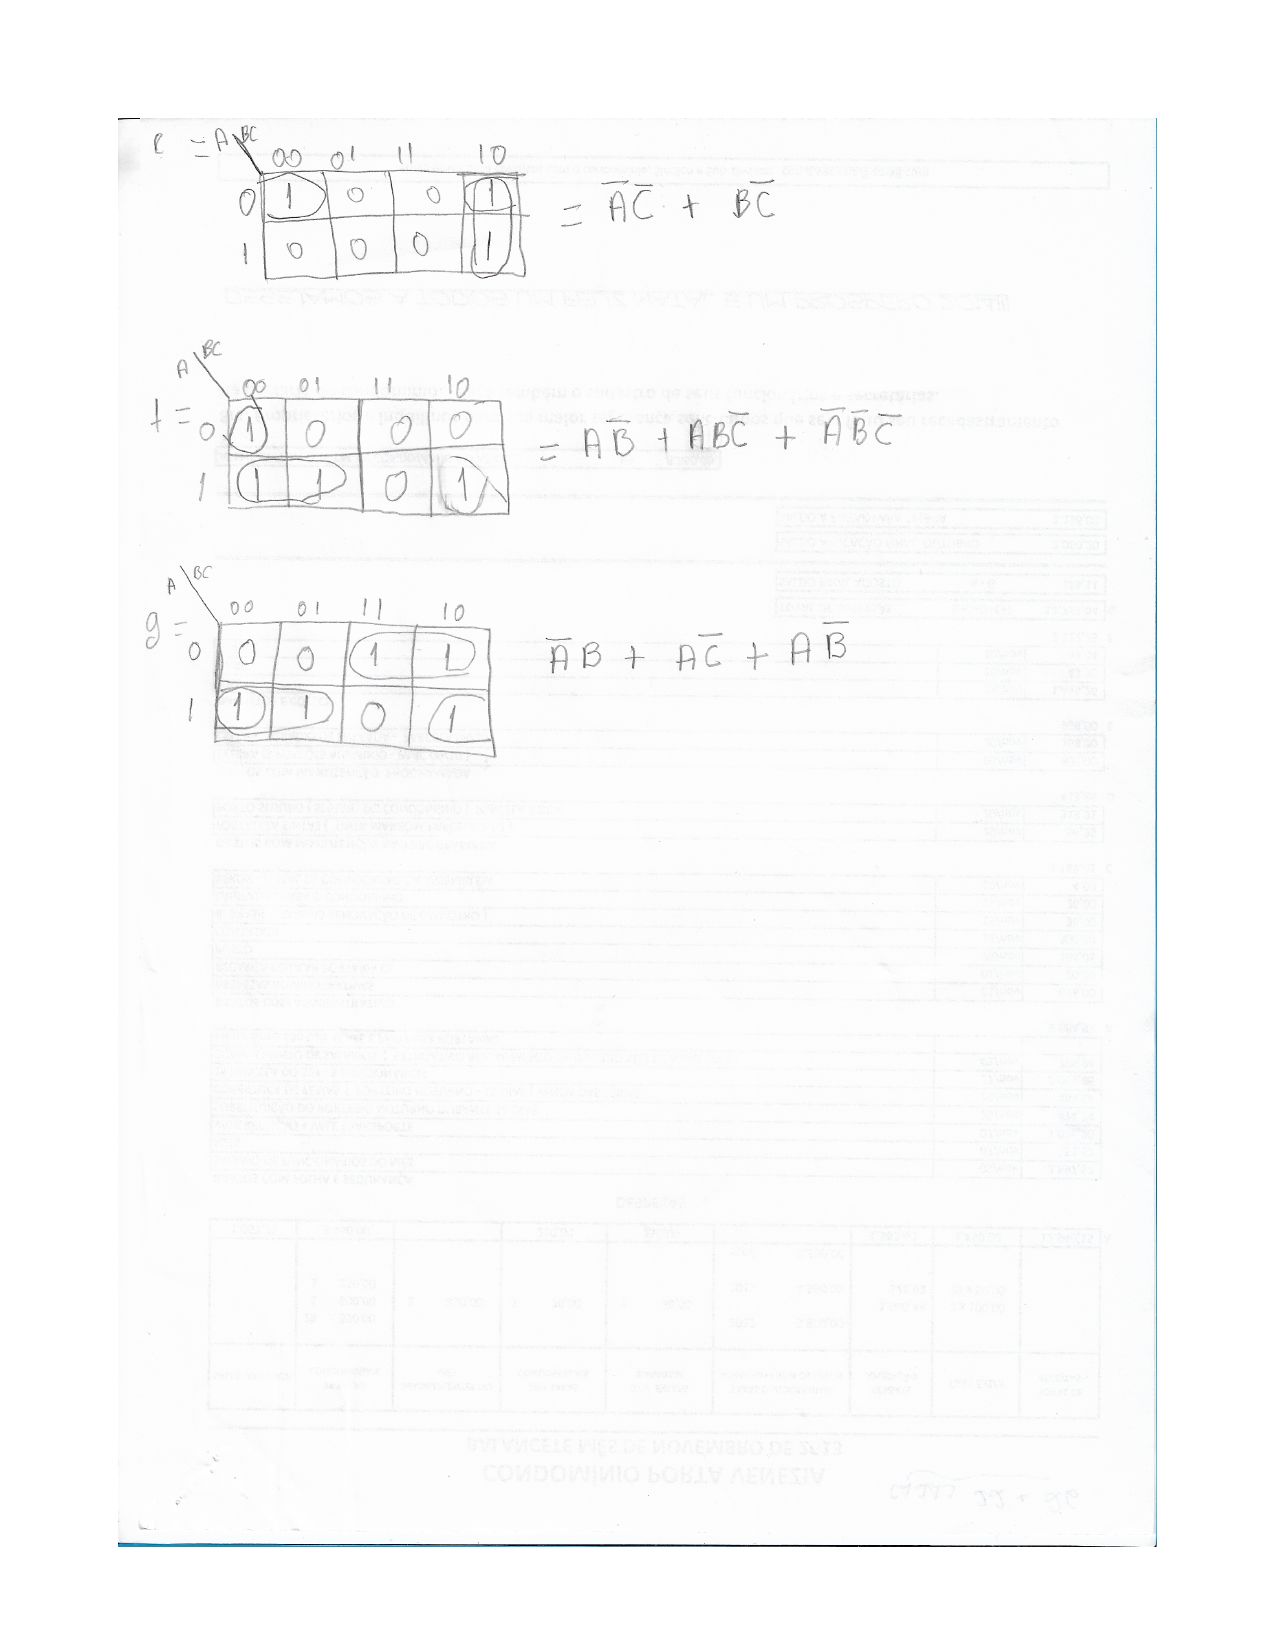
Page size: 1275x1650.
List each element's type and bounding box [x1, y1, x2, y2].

picture [118, 118, 1157, 1547]
